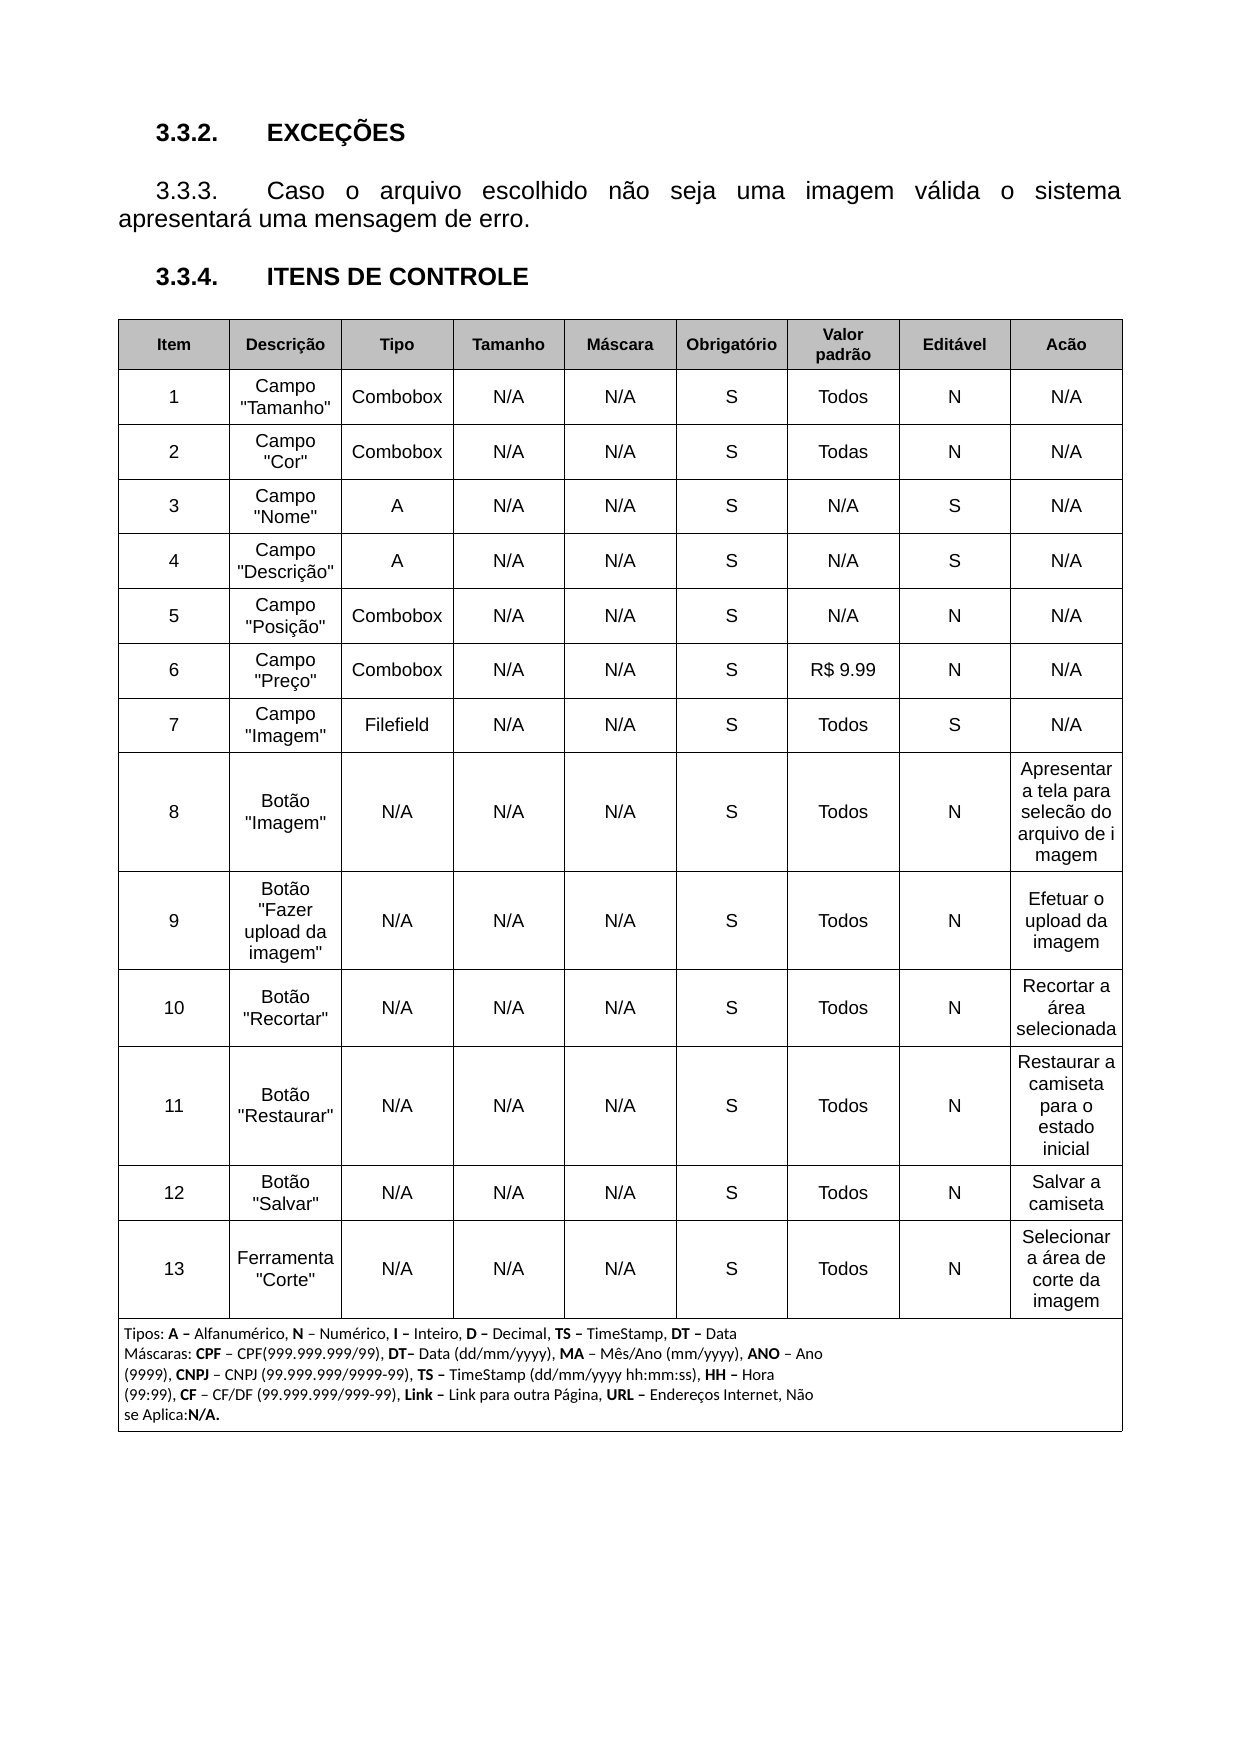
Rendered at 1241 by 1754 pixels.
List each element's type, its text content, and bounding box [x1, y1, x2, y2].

table_cell S [677, 1166, 787, 1219]
table_cell Todos [788, 370, 899, 424]
table_cell Campo "Tamanho" [230, 370, 341, 424]
table_cell N/A [454, 1221, 564, 1317]
table_cell Campo "Imagem" [230, 699, 341, 752]
table_cell Apresentar a tela para selecão do arquivo de i magem [1011, 753, 1122, 871]
table_cell N/A [565, 480, 676, 533]
table_cell N/A [454, 970, 564, 1046]
table_cell 10 [119, 970, 229, 1046]
table_cell N/A [1011, 699, 1122, 752]
table_cell Campo "Descrição" [230, 534, 341, 588]
table_cell N/A [454, 1166, 564, 1219]
table_cell 8 [119, 753, 229, 871]
table_cell Recortar a área selecionada [1011, 970, 1122, 1046]
table_cell N/A [454, 425, 564, 479]
table_cell N [900, 425, 1010, 479]
table_cell R$ 9.99 [788, 644, 899, 697]
table_cell N/A [454, 644, 564, 697]
table_cell N/A [342, 1166, 453, 1219]
table_cell S [677, 589, 787, 643]
table_cell N/A [565, 970, 676, 1046]
table_cell N/A [1011, 534, 1122, 588]
table_cell S [677, 872, 787, 969]
table_cell N [900, 753, 1010, 871]
table_cell N [900, 1166, 1010, 1219]
table_cell N/A [342, 1221, 453, 1317]
table_cell N/A [565, 425, 676, 479]
table_cell N/A [454, 872, 564, 969]
table_header Valor padrão [788, 320, 899, 369]
table_cell Todos [788, 970, 899, 1046]
table_cell Campo "Nome" [230, 480, 341, 533]
table_cell N [900, 589, 1010, 643]
table_cell N/A [1011, 644, 1122, 697]
table_cell N [900, 872, 1010, 969]
table_cell 13 [119, 1221, 229, 1317]
table_cell Todos [788, 1047, 899, 1165]
table_cell 6 [119, 644, 229, 697]
table_cell Botão "Fazer upload da imagem" [230, 872, 341, 969]
table_cell N [900, 970, 1010, 1046]
table_cell Tipos: A – Alfanumérico, N – Numérico, I – Inteiro, D – Decimal, TS – TimeStamp, DT – Data Máscaras: CPF – CPF(999.999.999/99), DT– Data (dd/mm/yyyy), MA – Mês/Ano (mm/yyyy), ANO – Ano (9999), CNPJ – CNPJ (99.999.999/9999-99), TS – TimeStamp (dd/mm/yyyy hh:mm:ss), HH – Hora (99:99), CF – CF/DF (99.999.999/999-99), Link – Link para outra Página, URL – Endereços Internet, Não se Aplica:N/A. [119, 1319, 1122, 1431]
table_cell Todos [788, 1221, 899, 1317]
table_cell Campo "Cor" [230, 425, 341, 479]
table_cell Todos [788, 699, 899, 752]
table_cell N/A [454, 753, 564, 871]
table_cell S [900, 699, 1010, 752]
table_cell N/A [1011, 589, 1122, 643]
table_cell S [900, 534, 1010, 588]
table_cell S [677, 753, 787, 871]
table_cell N/A [454, 1047, 564, 1165]
table_cell N/A [454, 480, 564, 533]
table_cell N/A [565, 589, 676, 643]
table_cell N/A [1011, 370, 1122, 424]
table_cell Filefield [342, 699, 453, 752]
table_cell Salvar a camiseta [1011, 1166, 1122, 1219]
table_cell 5 [119, 589, 229, 643]
table_cell N/A [788, 534, 899, 588]
table_header Tipo [342, 320, 453, 369]
table_cell N/A [342, 970, 453, 1046]
table_cell Selecionar a área de corte da imagem [1011, 1221, 1122, 1317]
table_cell Botão "Salvar" [230, 1166, 341, 1219]
table_cell N/A [454, 534, 564, 588]
table_cell 11 [119, 1047, 229, 1165]
table_cell Combobox [342, 644, 453, 697]
table_cell N [900, 1221, 1010, 1317]
table_cell N [900, 1047, 1010, 1165]
table_cell S [677, 1221, 787, 1317]
table_cell S [677, 425, 787, 479]
table_cell S [677, 970, 787, 1046]
table_cell Campo "Posição" [230, 589, 341, 643]
table_header Descrição [230, 320, 341, 369]
table_cell Todos [788, 872, 899, 969]
table_cell N/A [565, 753, 676, 871]
table_cell Restaurar a camiseta para o estado inicial [1011, 1047, 1122, 1165]
table_cell N/A [565, 1221, 676, 1317]
list EXCEÇÕES [118, 118, 1122, 147]
table_cell N/A [788, 480, 899, 533]
table_cell A [342, 534, 453, 588]
table_header Obrigatório [677, 320, 787, 369]
table_cell N/A [454, 589, 564, 643]
table_header Máscara [565, 320, 676, 369]
table_header Item [119, 320, 229, 369]
table_cell N/A [1011, 480, 1122, 533]
table_cell N/A [565, 1047, 676, 1165]
table_cell 3 [119, 480, 229, 533]
table_cell Todas [788, 425, 899, 479]
table_cell N/A [565, 370, 676, 424]
table_cell S [677, 480, 787, 533]
table_cell N/A [565, 1166, 676, 1219]
table_cell Combobox [342, 425, 453, 479]
table_header Acão [1011, 320, 1122, 369]
table_cell S [677, 1047, 787, 1165]
table_cell N/A [342, 753, 453, 871]
table_cell N/A [1011, 425, 1122, 479]
table_cell N/A [565, 534, 676, 588]
table_cell S [677, 699, 787, 752]
table_cell N/A [565, 644, 676, 697]
table_header Editável [900, 320, 1010, 369]
list ITENS DE CONTROLE [118, 262, 1122, 291]
table_cell N/A [454, 699, 564, 752]
table_cell Botão "Restaurar" [230, 1047, 341, 1165]
table_cell N [900, 370, 1010, 424]
table_cell N/A [342, 872, 453, 969]
table_cell N/A [342, 1047, 453, 1165]
table_cell Ferramenta "Corte" [230, 1221, 341, 1317]
table_cell N/A [565, 872, 676, 969]
table_cell N/A [788, 589, 899, 643]
table_cell 12 [119, 1166, 229, 1219]
table_cell 7 [119, 699, 229, 752]
table_cell S [900, 480, 1010, 533]
table_cell 1 [119, 370, 229, 424]
table_cell Efetuar o upload da imagem [1011, 872, 1122, 969]
table_cell Botão "Imagem" [230, 753, 341, 871]
table_cell Todos [788, 1166, 899, 1219]
table_cell N/A [454, 370, 564, 424]
table_cell S [677, 370, 787, 424]
table_cell S [677, 644, 787, 697]
table_header Tamanho [454, 320, 564, 369]
table_cell Todos [788, 753, 899, 871]
table_cell A [342, 480, 453, 533]
table_cell Campo "Preço" [230, 644, 341, 697]
table_cell 9 [119, 872, 229, 969]
table_cell N [900, 644, 1010, 697]
table_cell N/A [565, 699, 676, 752]
table_cell S [677, 534, 787, 588]
table_cell 4 [119, 534, 229, 588]
list Caso o arquivo escolhido não seja uma imagem válida o sistema apresentará uma mensagem de erro. [118, 176, 1122, 233]
table_cell Combobox [342, 370, 453, 424]
table_cell Botão "Recortar" [230, 970, 341, 1046]
table_cell 2 [119, 425, 229, 479]
table_cell Combobox [342, 589, 453, 643]
